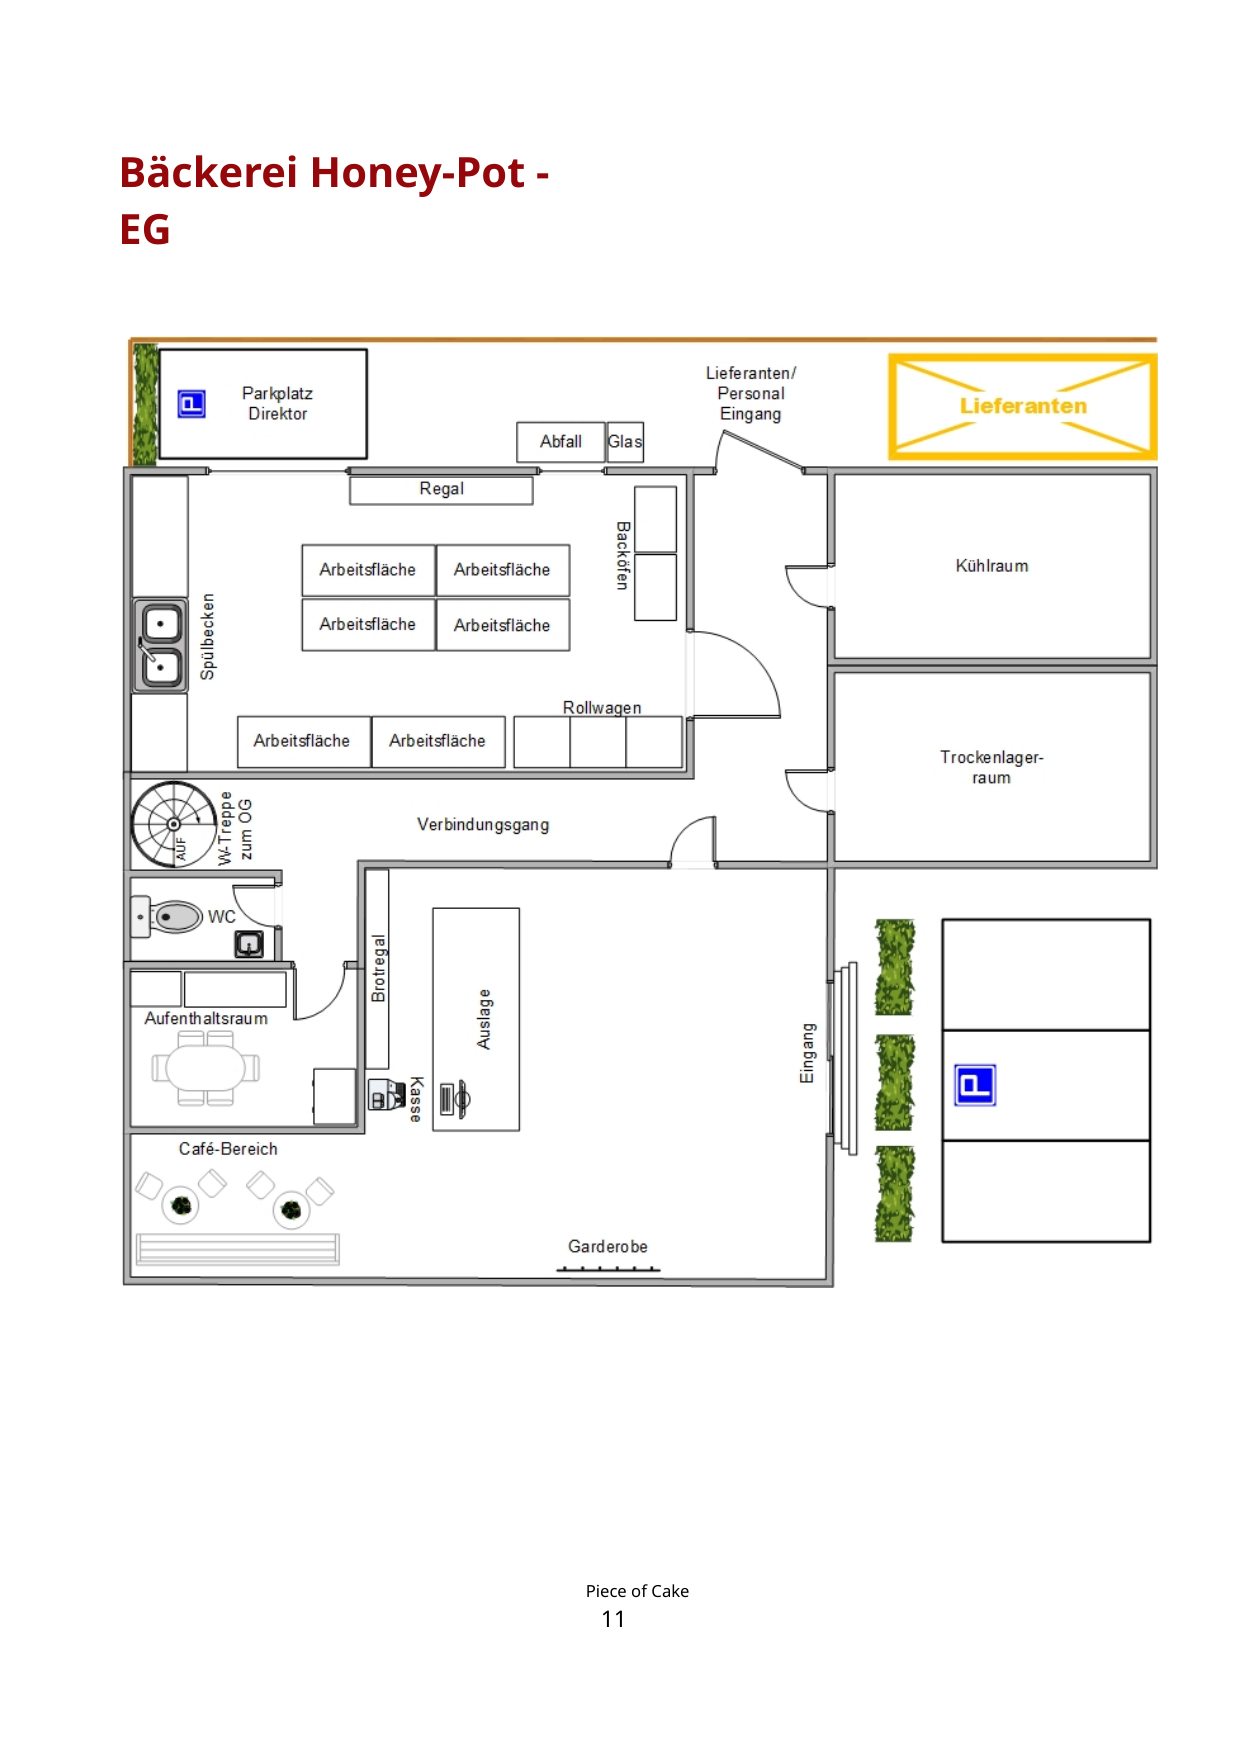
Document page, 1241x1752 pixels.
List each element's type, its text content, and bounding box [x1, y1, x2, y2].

picture [122, 336, 1158, 1288]
subtitle Bäckerei Honey-Pot - EG [118, 143, 605, 257]
